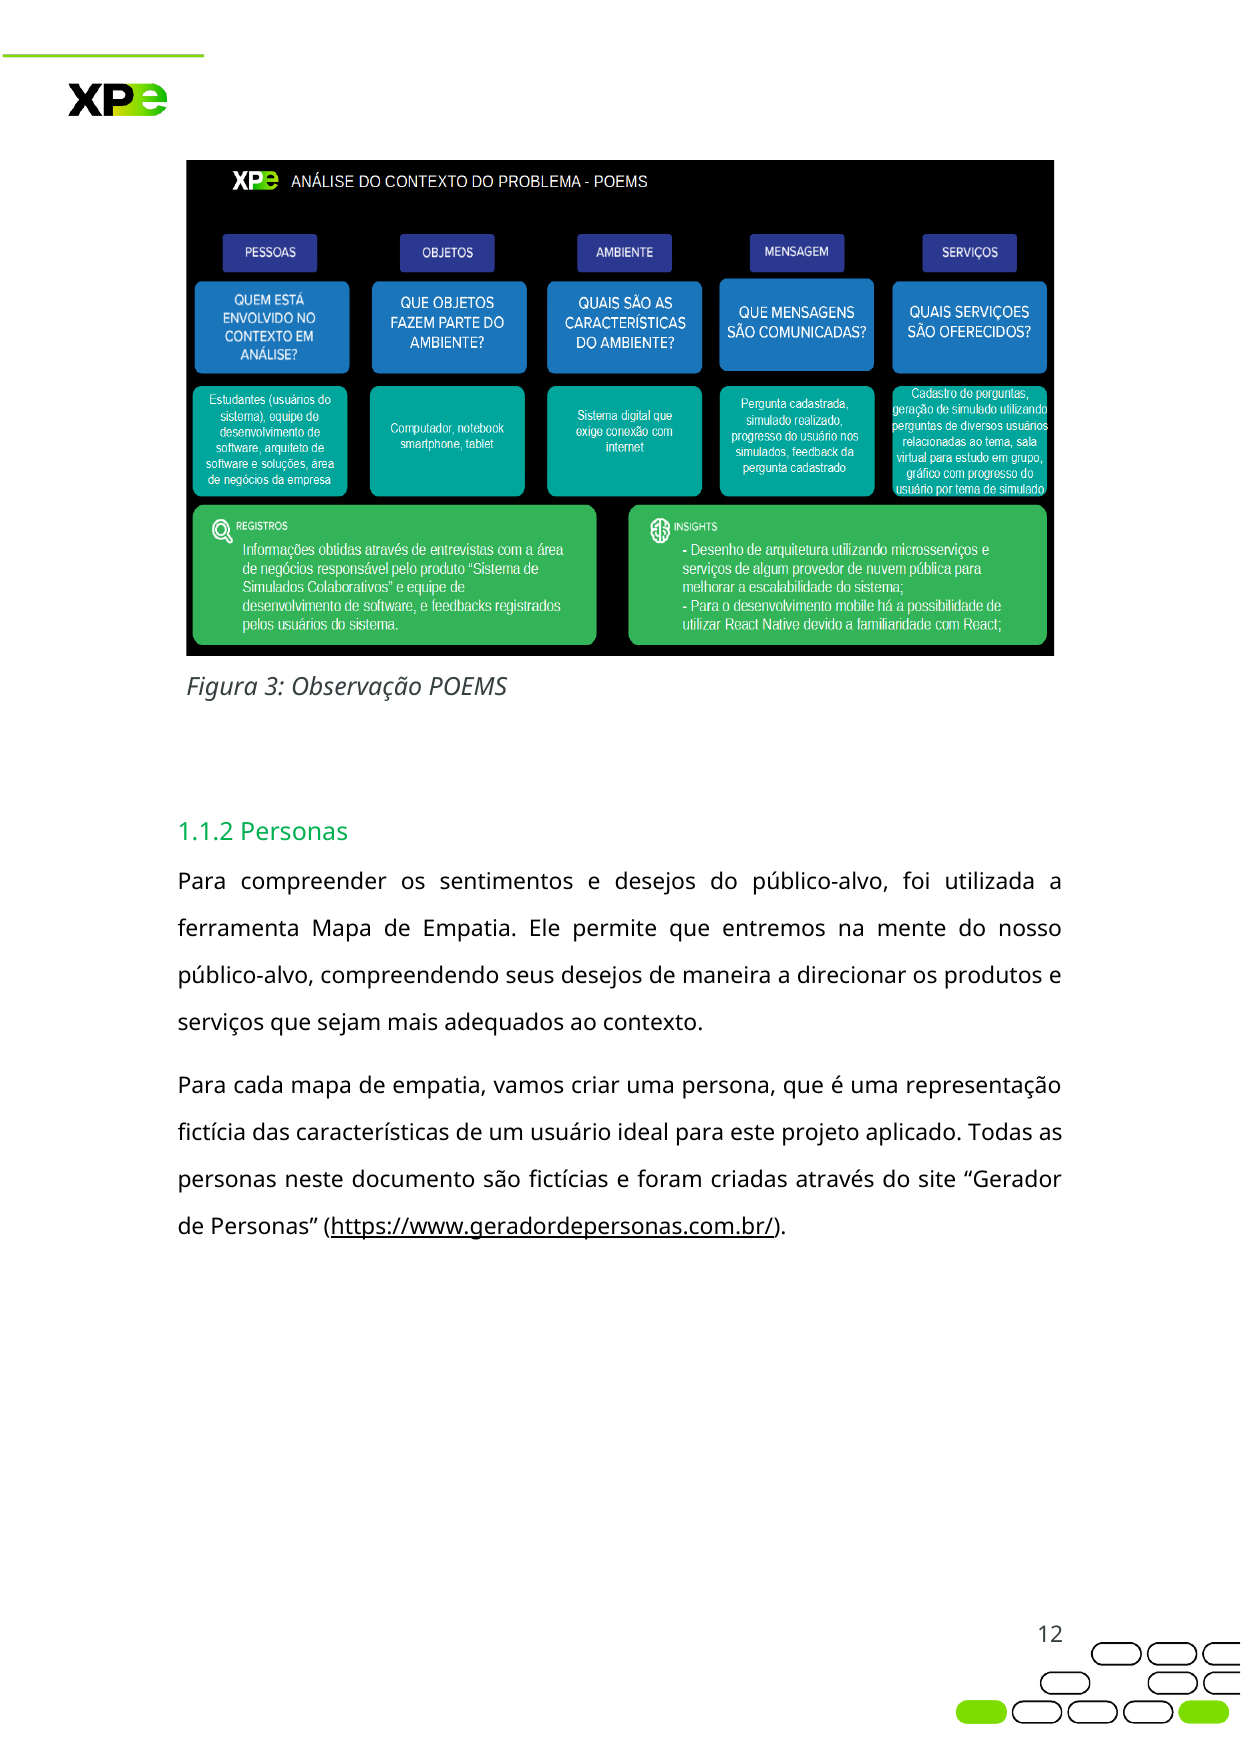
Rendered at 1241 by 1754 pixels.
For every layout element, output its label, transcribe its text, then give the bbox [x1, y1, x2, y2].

subtitle 1.1.2 Personas [177, 814, 1063, 848]
picture [955, 1642, 1241, 1724]
text Para cada mapa de empatia, vamos criar uma persona, que é uma representação fictícia das características de um usuário ideal para este projeto aplicado. Todas as personas neste documento são fictícias e foram criadas através do site “Gerador de Personas” (https://www.geradordepersonas.com.br/). [177, 1069, 1063, 1241]
text Figura 3: Observação POEMS [186, 656, 1054, 702]
picture [2, 51, 205, 148]
picture [186, 160, 1055, 656]
text Para compreender os sentimentos e desejos do público-alvo, foi utilizada a ferramenta Mapa de Empatia. Ele permite que entremos na mente do nosso público-alvo, compreendendo seus desejos de maneira a direcionar os produtos e serviços que sejam mais adequados ao contexto. [177, 865, 1063, 1037]
